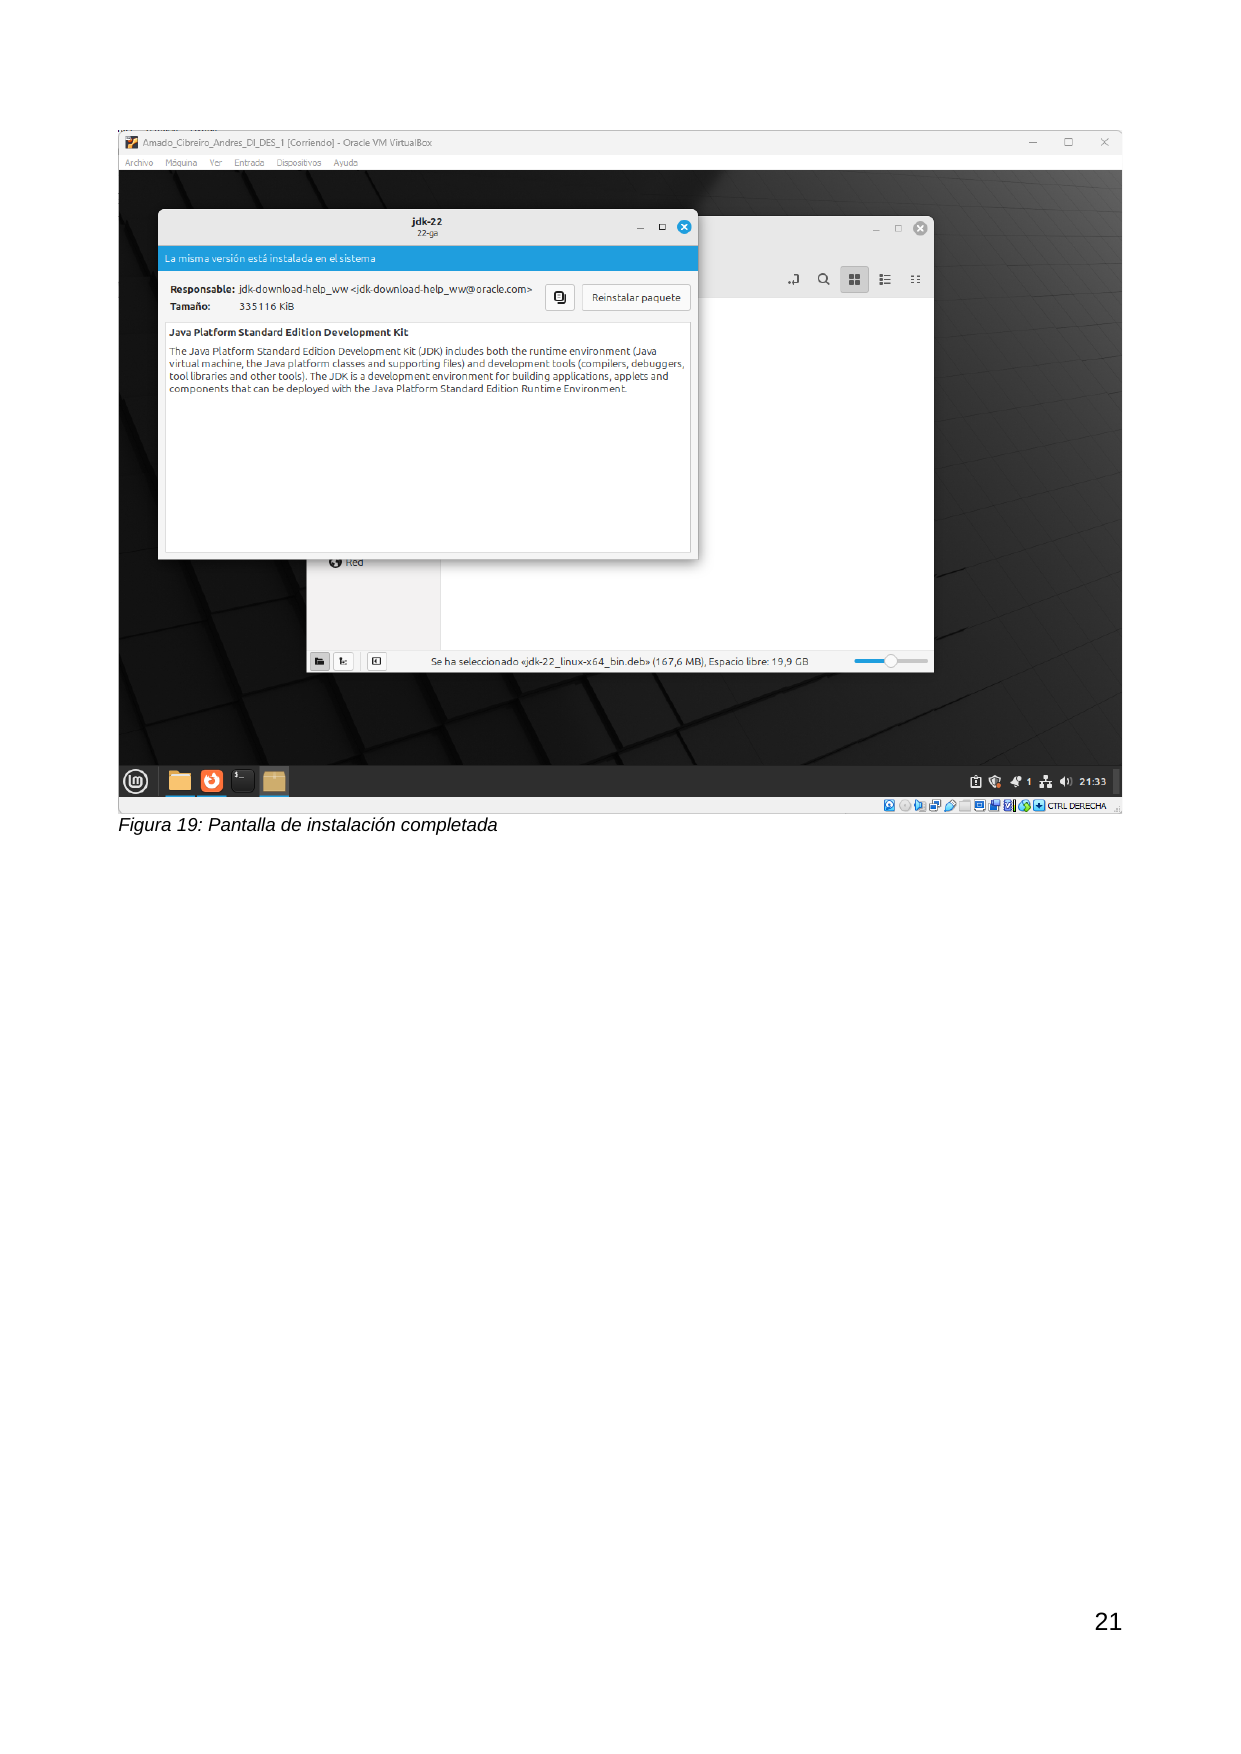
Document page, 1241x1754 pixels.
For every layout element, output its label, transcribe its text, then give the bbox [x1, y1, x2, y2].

picture [118, 130, 1123, 814]
text Figura 19: Pantalla de instalación completada [118, 814, 1122, 835]
